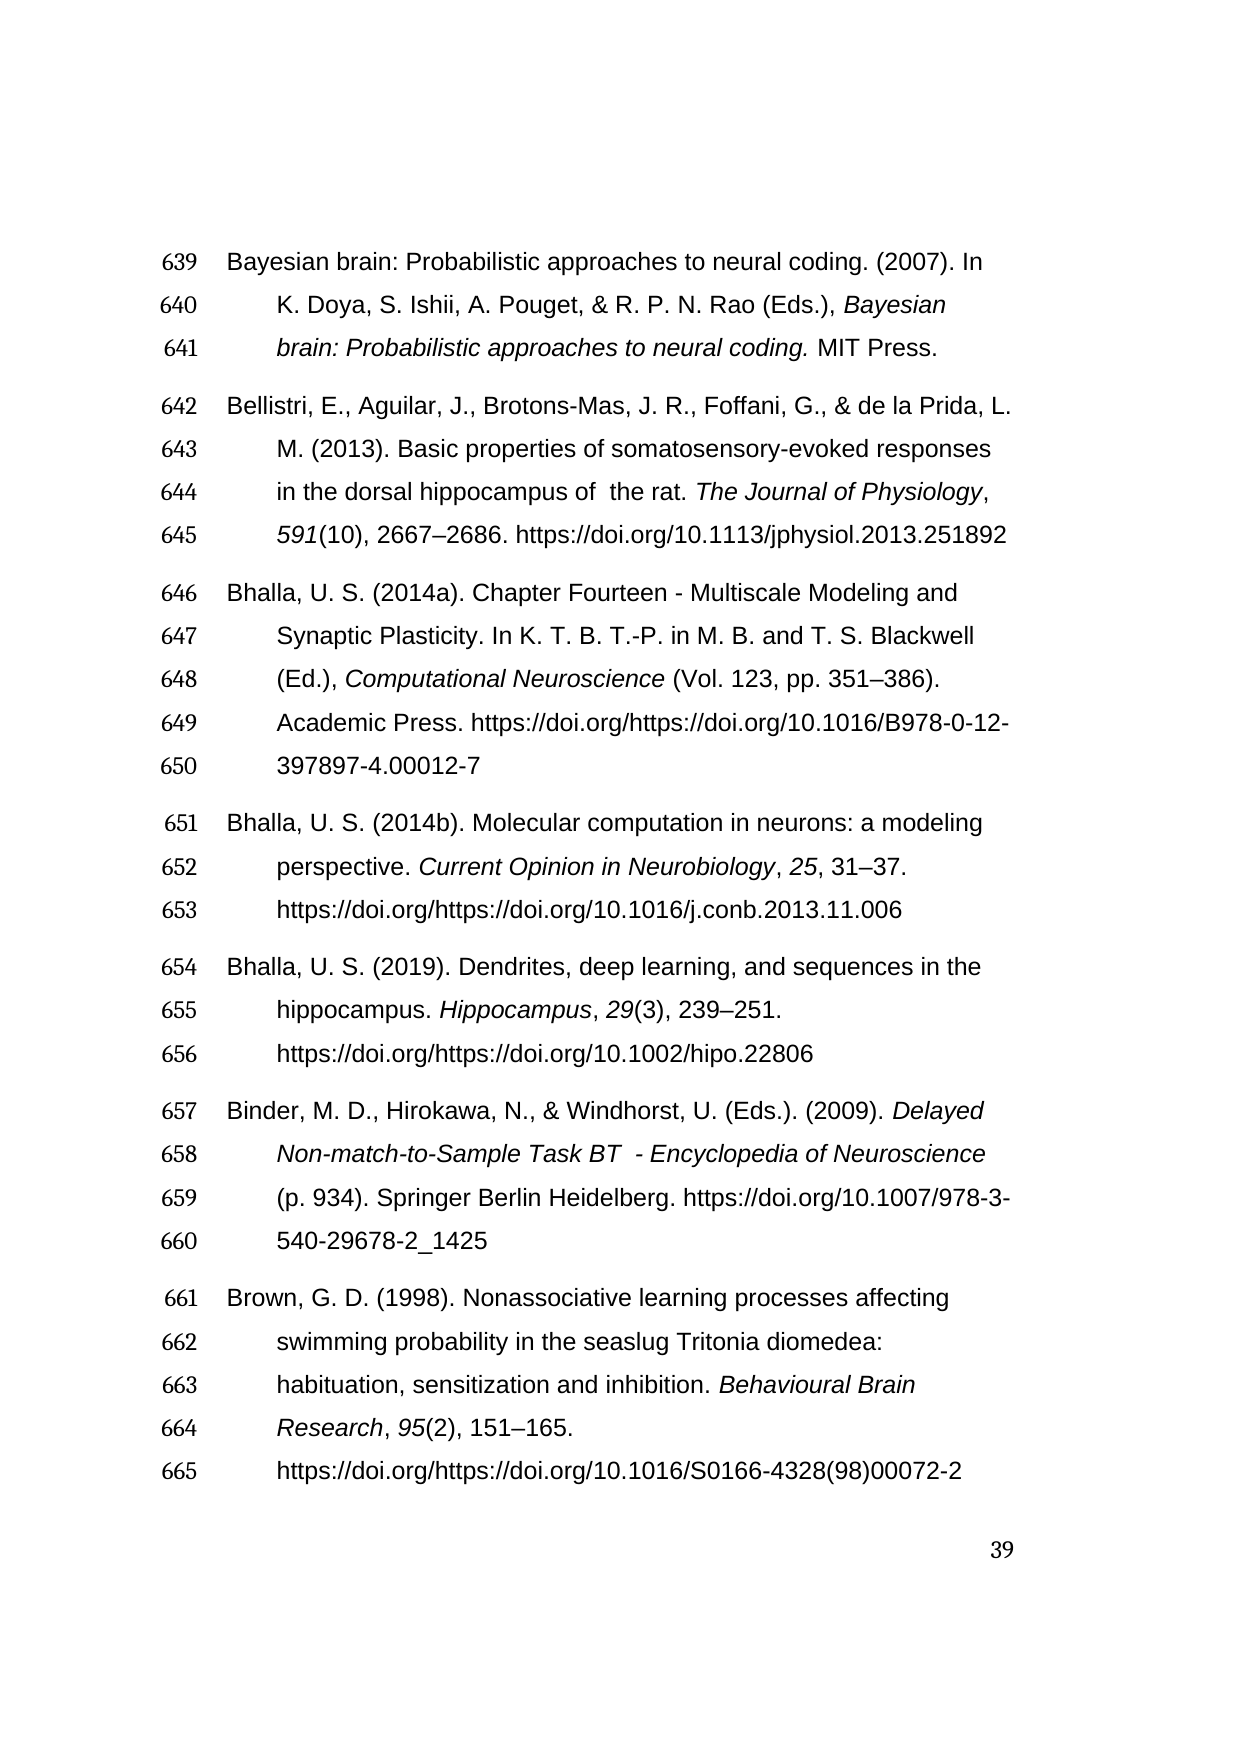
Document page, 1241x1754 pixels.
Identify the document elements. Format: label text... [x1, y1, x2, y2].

text Bayesian brain: Probabilistic approaches to neural coding. (2007). In K. Doya, S. Ishii, A. Pouget, & R. P. N. Rao (Eds.), Bayesian brain: Probabilistic approaches to neural coding. MIT Press. [226, 247, 1014, 362]
text Bellistri, E., Aguilar, J., Brotons-Mas, J. R., Foffani, G., & de la Prida, L. M. (2013). Basic properties of somatosensory-evoked responses in the dorsal hippocampus of the rat. The Journal of Physiology, 591(10), 2667–2686. https://doi.org/10.1113/jphysiol.2013.251892 [226, 391, 1014, 549]
text Bhalla, U. S. (2014b). Molecular computation in neurons: a modeling perspective. Current Opinion in Neurobiology, 25, 31–37. https://doi.org/https://doi.org/10.1016/j.conb.2013.11.006 [226, 808, 1014, 923]
text Brown, G. D. (1998). Nonassociative learning processes affecting swimming probability in the seaslug Tritonia diomedea: habituation, sensitization and inhibition. Behavioural Brain Research, 95(2), 151–165. https://doi.org/https://doi.org/10.1016/S0166-4328(98)00072-2 [226, 1283, 1014, 1485]
text Bhalla, U. S. (2014a). Chapter Fourteen - Multiscale Modeling and Synaptic Plasticity. In K. T. B. T.-P. in M. B. and T. S. Blackwell (Ed.), Computational Neuroscience (Vol. 123, pp. 351–386). Academic Press. https://doi.org/https://doi.org/10.1016/B978-0-12-397897-4.00012-7 [226, 578, 1014, 779]
text Binder, M. D., Hirokawa, N., & Windhorst, U. (Eds.). (2009). Delayed Non-match-to-Sample Task BT - Encyclopedia of Neuroscience (p. 934). Springer Berlin Heidelberg. https://doi.org/10.1007/978-3-540-29678-2_1425 [226, 1096, 1014, 1254]
text Bhalla, U. S. (2019). Dendrites, deep learning, and sequences in the hippocampus. Hippocampus, 29(3), 239–251. https://doi.org/https://doi.org/10.1002/hipo.22806 [226, 952, 1014, 1067]
